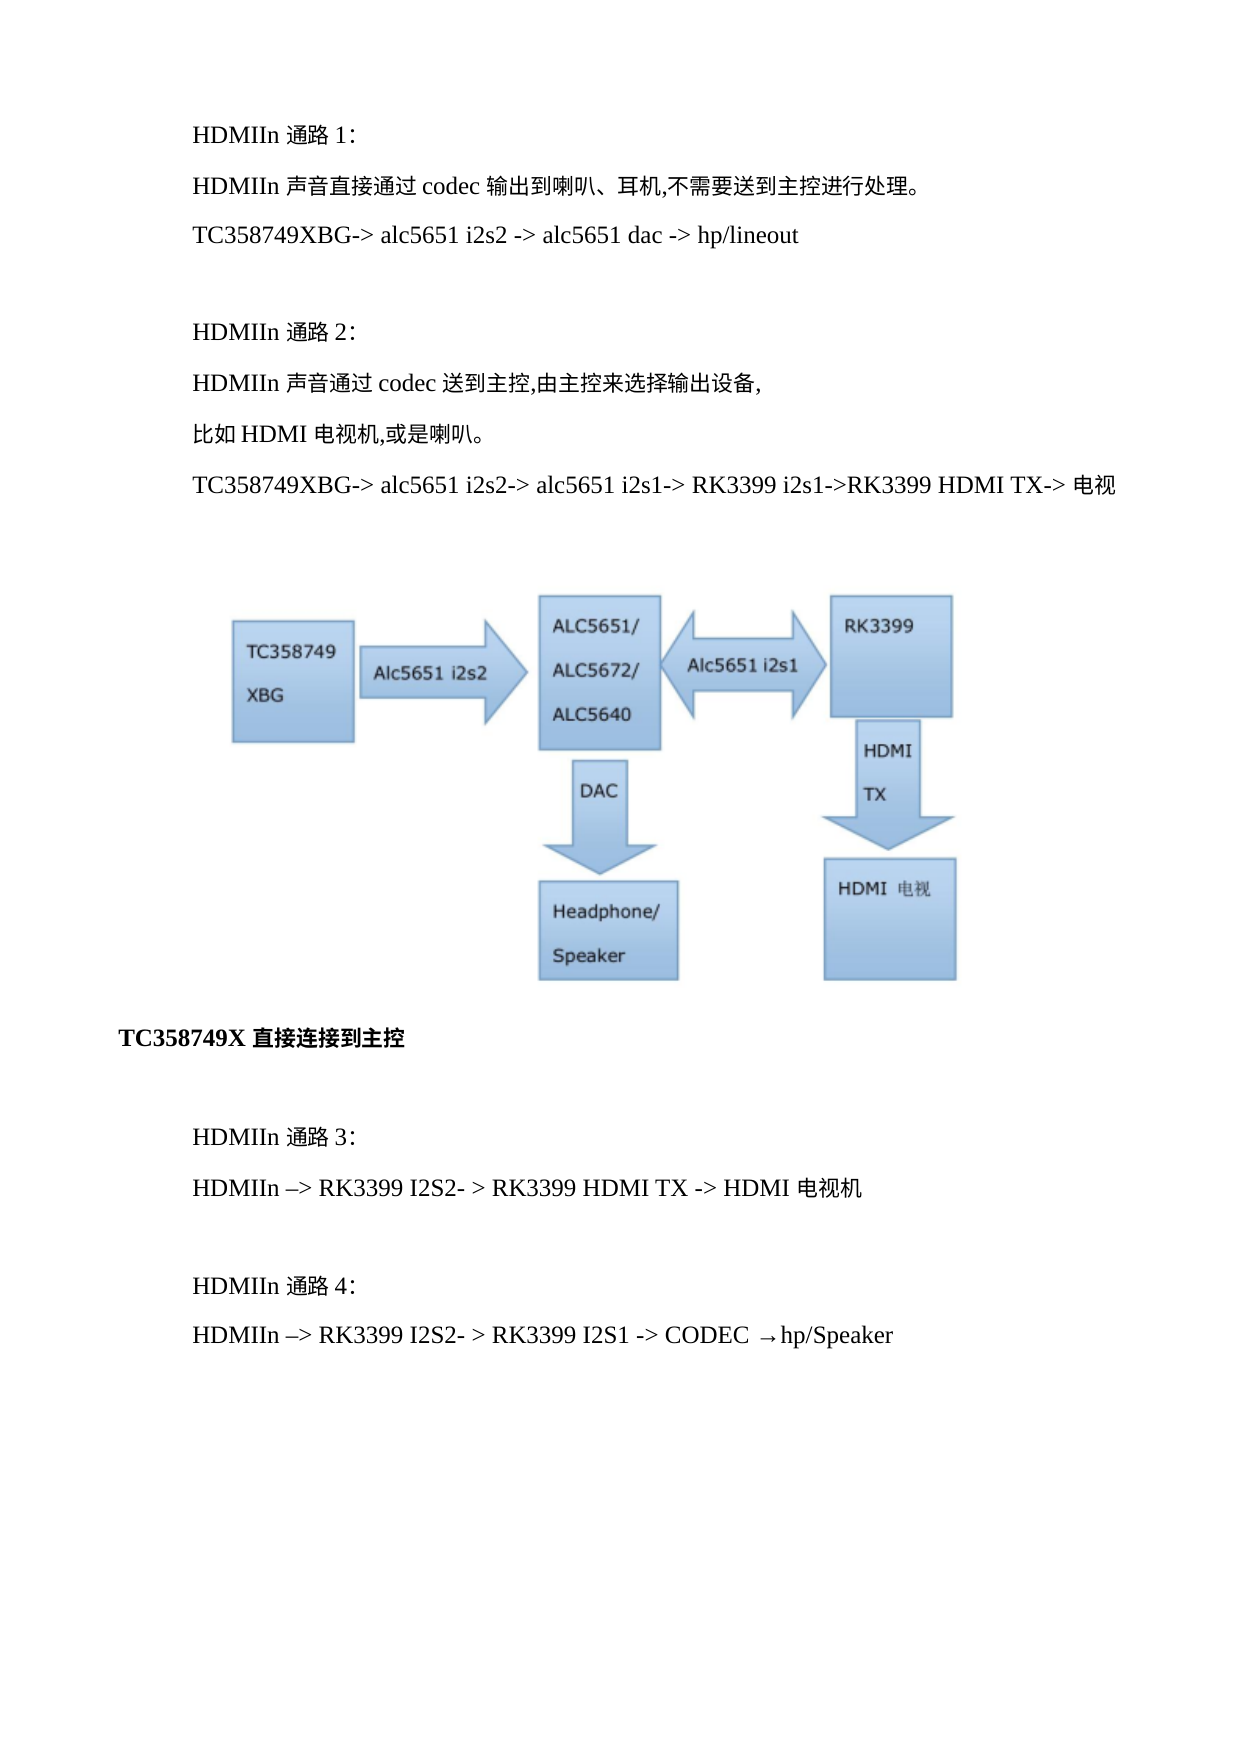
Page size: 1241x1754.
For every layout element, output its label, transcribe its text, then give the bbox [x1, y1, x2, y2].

text TC358749X 直接连接到主控 [118, 567, 1122, 1053]
text HDMIIn 声音通过 codec 送到主控,由主控来选择输出设备, [118, 366, 1122, 398]
text HDMIIn 通路 1： [118, 118, 1122, 150]
picture [219, 566, 1021, 1017]
text TC358749XBG-> alc5651 i2s2 -> alc5651 dac -> hp/lineout [118, 220, 1122, 249]
text HDMIIn –> RK3399 I2S2- > RK3399 I2S1 -> CODEC →hp/Speaker [118, 1320, 1122, 1349]
text HDMIIn –> RK3399 I2S2- > RK3399 HDMI TX -> HDMI 电视机 [118, 1171, 1122, 1202]
text 比如 HDMI 电视机,或是喇叭。 [118, 417, 1122, 449]
text TC358749XBG-> alc5651 i2s2-> alc5651 i2s1-> RK3399 i2s1->RK3399 HDMI TX-> 电视 [118, 468, 1122, 500]
text HDMIIn 通路 4： [118, 1269, 1122, 1301]
text HDMIIn 声音直接通过 codec 输出到喇叭、耳机,不需要送到主控进行处理。 [118, 169, 1122, 201]
text HDMIIn 通路 2： [118, 315, 1122, 347]
text HDMIIn 通路 3： [118, 1120, 1122, 1151]
